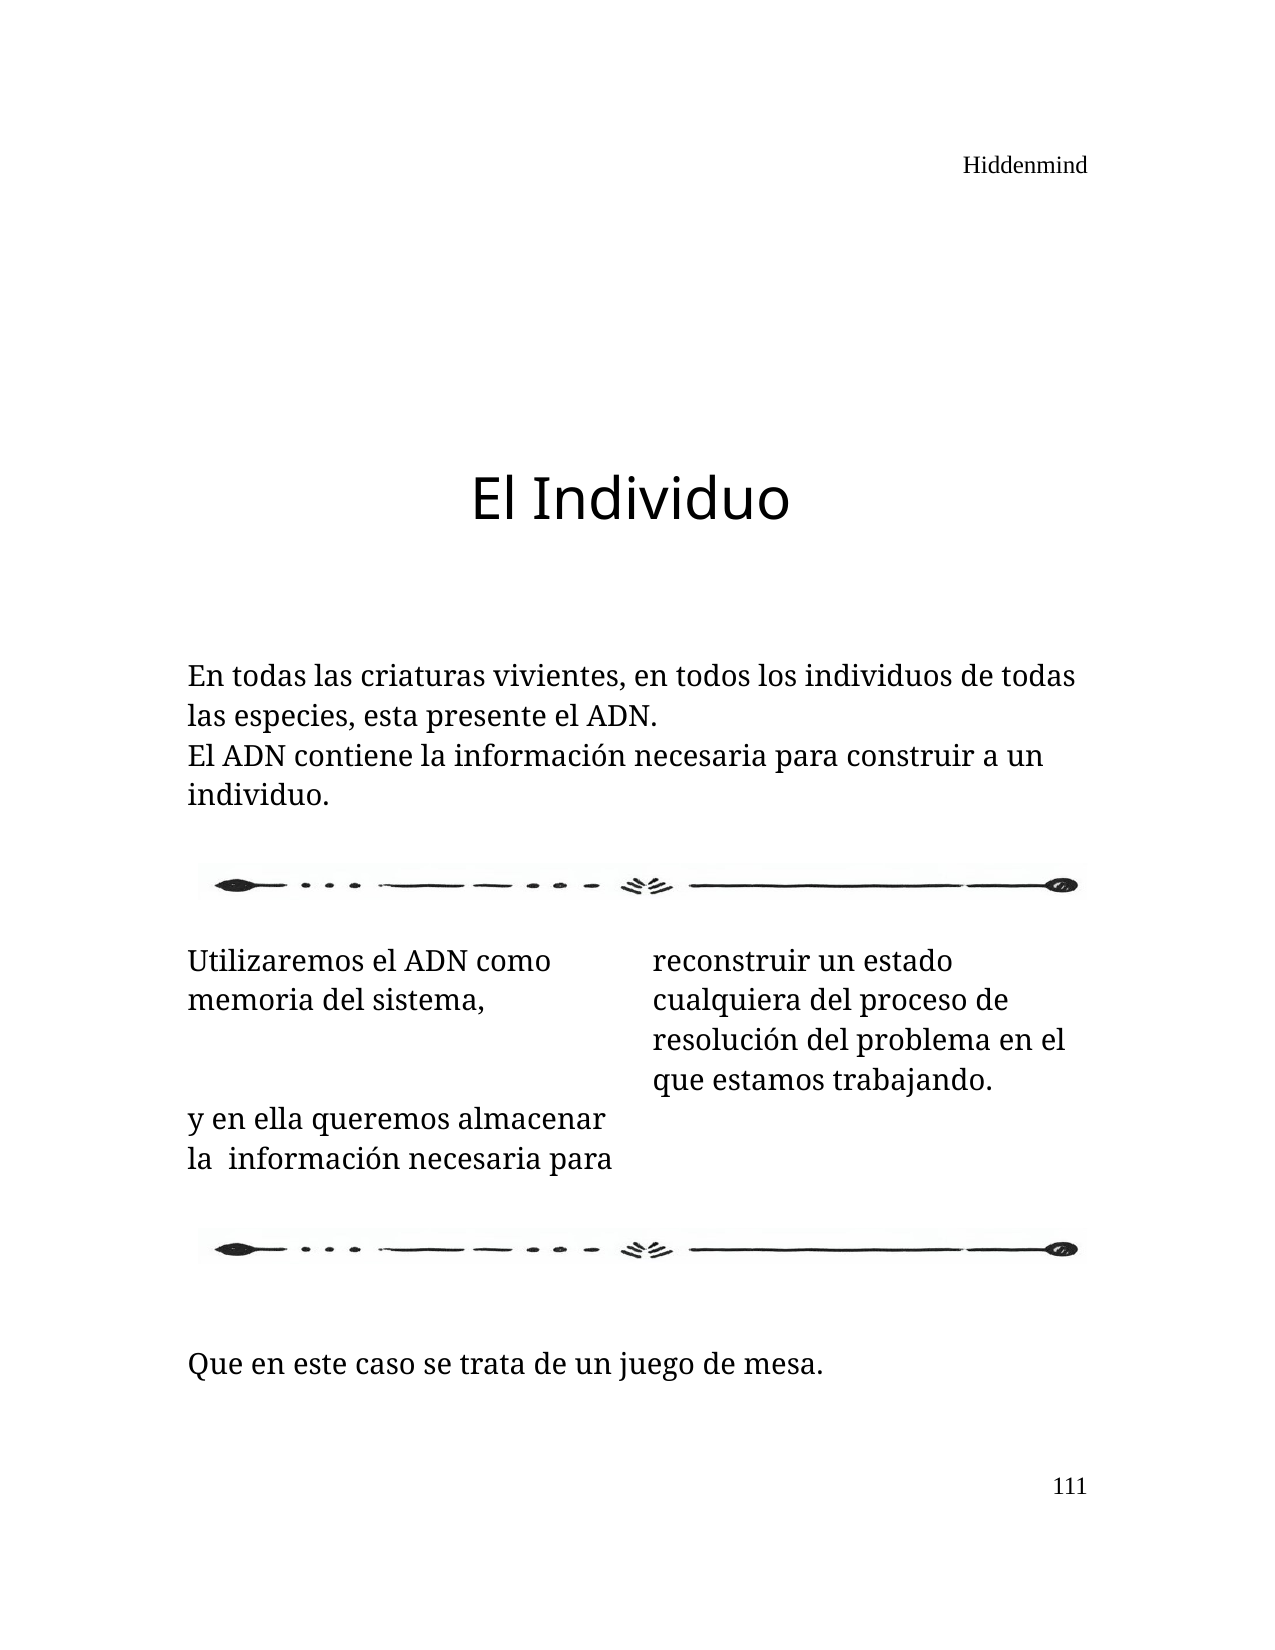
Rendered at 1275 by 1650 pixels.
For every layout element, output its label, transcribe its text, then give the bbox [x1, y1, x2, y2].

text reconstruir un estado cualquiera del proceso de resolución del problema en el que estamos trabajando. [652, 940, 1087, 1098]
text El ADN contiene la información necesaria para construir a un individuo. [187, 735, 1087, 814]
text Que en este caso se trata de un juego de mesa. [187, 1343, 1087, 1383]
picture [198, 863, 1088, 900]
picture [198, 1228, 1088, 1264]
text y en ella queremos almacenar la información necesaria para [187, 1098, 622, 1178]
text Utilizaremos el ADN como memoria del sistema, [187, 940, 622, 1019]
text En todas las criaturas vivientes, en todos los individuos de todas las especies, esta presente el ADN. [187, 655, 1087, 735]
